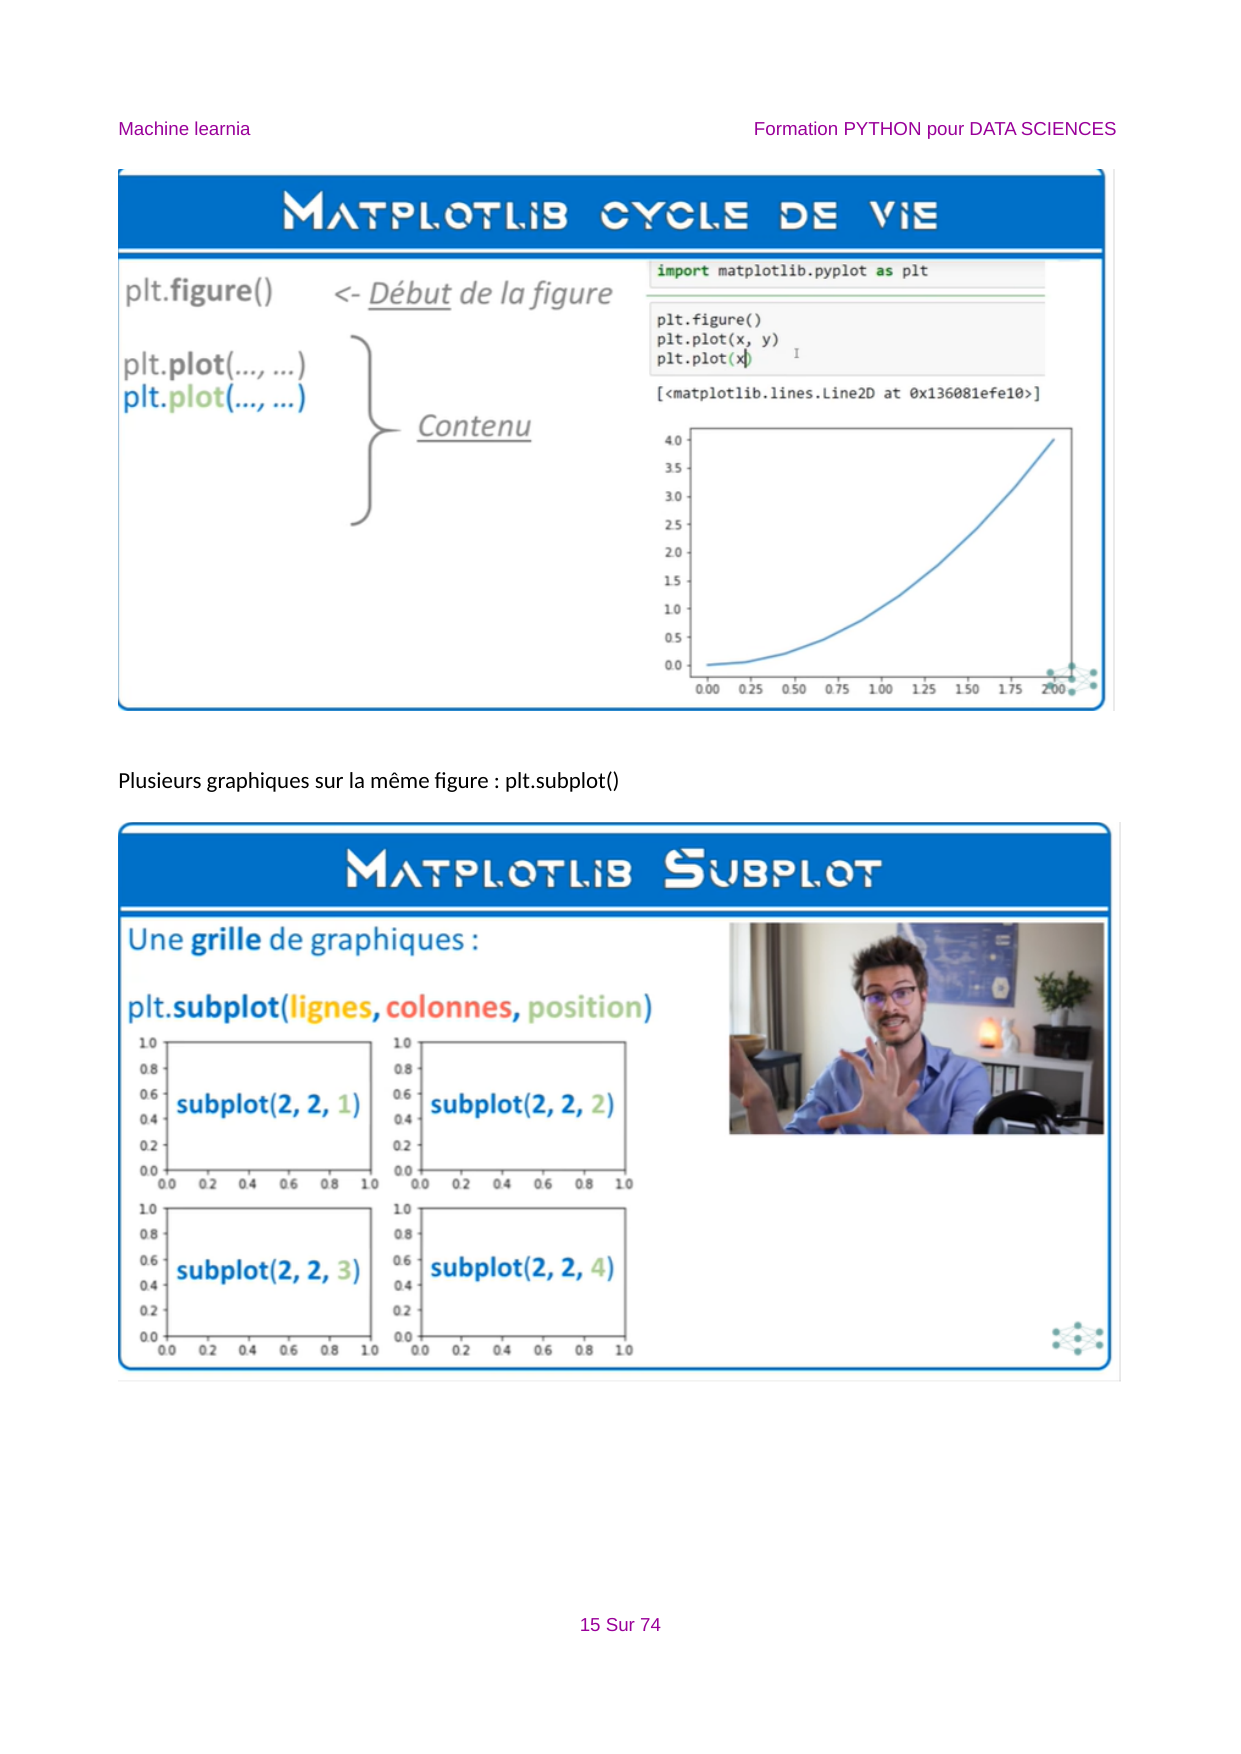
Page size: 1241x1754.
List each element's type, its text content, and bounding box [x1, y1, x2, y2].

picture [118, 169, 1122, 711]
text Plusieurs graphiques sur la même figure : plt.subplot() [118, 766, 1122, 794]
picture [118, 822, 1122, 1384]
